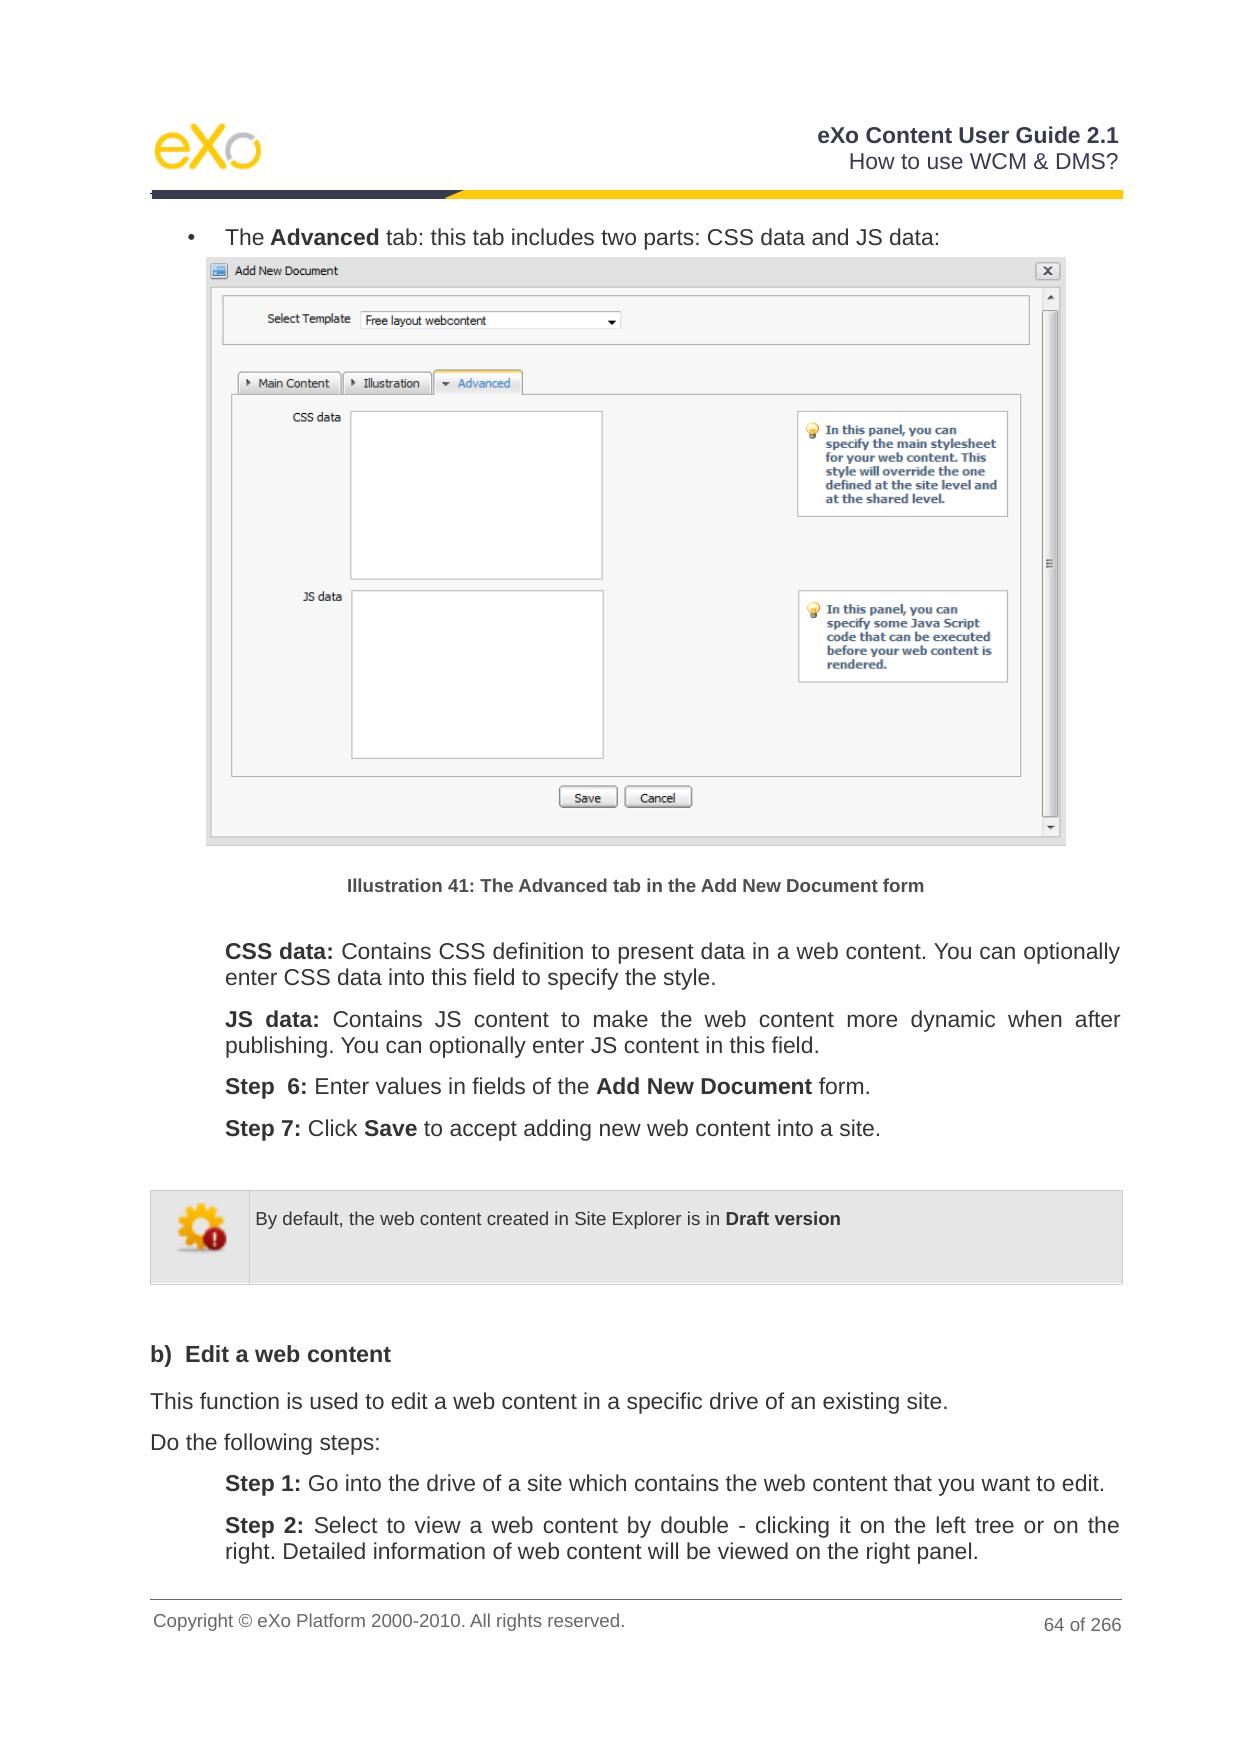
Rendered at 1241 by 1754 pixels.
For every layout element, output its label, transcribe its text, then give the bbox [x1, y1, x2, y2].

text This function is used to edit a web content in a specific drive of an existing site. [150, 1388, 1122, 1414]
list Step 2: Select to view a web content by double - clicking it on the left tree or on the right. Detailed information of web content will be viewed on the right panel. [187, 1512, 1122, 1564]
table_header [151, 1254, 249, 1283]
picture [176, 1203, 227, 1254]
subtitle Edit a web content [150, 1341, 1122, 1368]
picture [151, 190, 1124, 199]
table_header [151, 1204, 176, 1253]
table_header [151, 1191, 249, 1203]
list Step 7: Click Save to accept adding new web content into a site. [187, 1114, 1122, 1141]
list Illustration 41: The Advanced tab in the Add New Document form [190, 332, 1081, 896]
list Step 1: Go into the drive of a site which contains the web content that you want to edit. [187, 1470, 1122, 1497]
table_header By default, the web content created in Site Explorer is in Draft version [250, 1191, 1122, 1283]
list CSS data: Contains CSS definition to present data in a web content. You can optionally enter CSS data into this field to specify the style. [187, 938, 1122, 991]
table_header [227, 1204, 249, 1253]
list The Advanced tab: this tab includes two parts: CSS data and JS data: [187, 223, 1122, 250]
text Do the following steps: [150, 1429, 1122, 1455]
picture [205, 257, 1066, 846]
list JS data: Contains JS content to make the web content more dynamic when after publishing. You can optionally enter JS content in this field. [187, 1006, 1122, 1058]
list Step 6: Enter values in fields of the Add New Document form. [187, 1073, 1122, 1099]
picture [155, 123, 262, 170]
